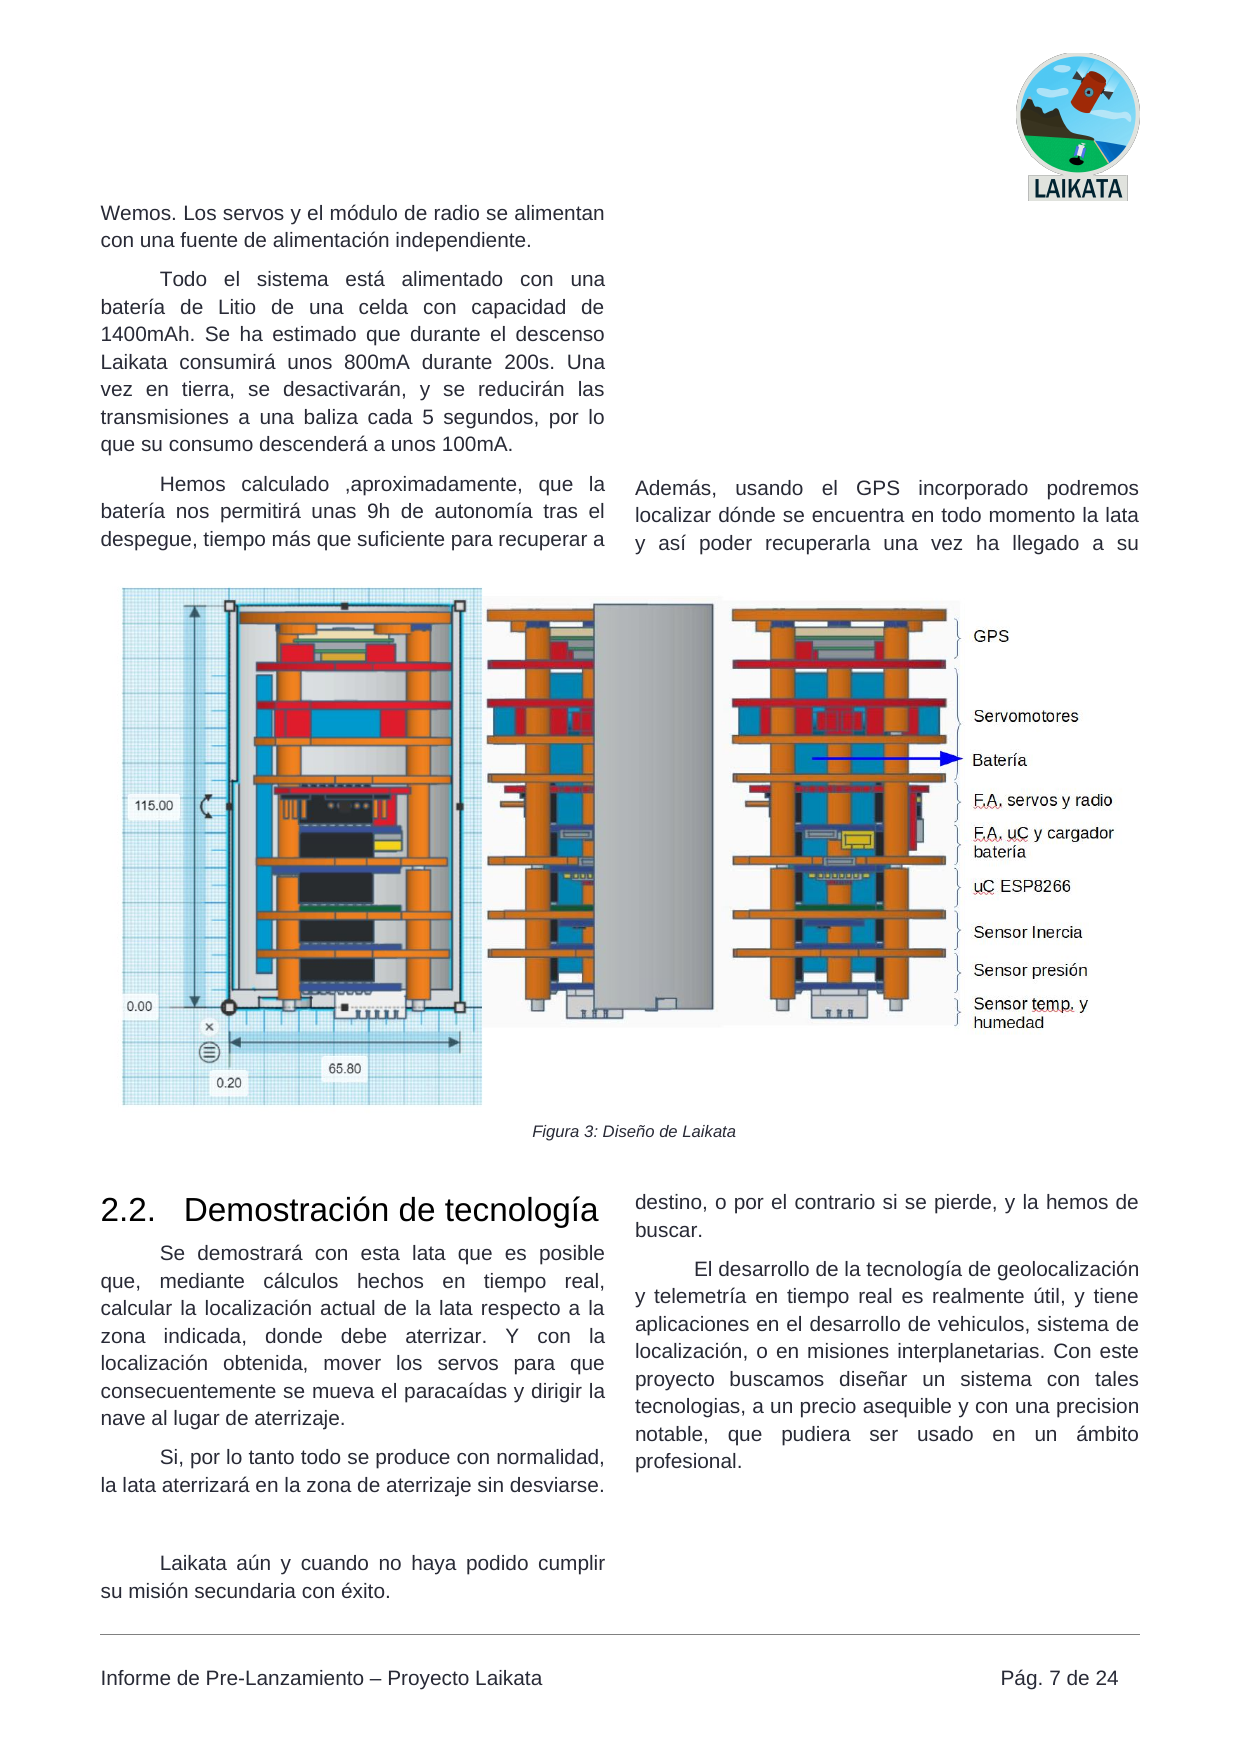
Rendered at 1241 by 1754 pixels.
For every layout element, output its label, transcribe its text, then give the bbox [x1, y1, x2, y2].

text destino, o por el contrario si se pierde, y la hemos de buscar. [635, 1161, 1140, 1241]
text Hemos calculado ,aproximadamente, que la batería nos permitirá unas 9h de autonomía tras el despegue, tiempo más que suficiente para recuperar a [100, 472, 605, 551]
picture [111, 575, 1131, 1119]
text Se demostrará con esta lata que es posible que, mediante cálculos hechos en tiempo real, calcular la localización actual de la lata respecto a la zona indicada, donde debe aterrizar. Y con la localización obtenida, mover los servos para que consecuentemente se mueva el paracaídas y dirigir la nave al lugar de aterrizaje. [100, 1241, 605, 1430]
text Laikata aún y cuando no haya podido cumplir su misión secundaria con éxito. [100, 1551, 605, 1603]
text Además, usando el GPS incorporado podremos localizar dónde se encuentra en todo momento la lata y así poder recuperarla una vez ha llegado a su [635, 475, 1140, 590]
text Wemos. Los servos y el módulo de radio se alimentan con una fuente de alimentación independiente. [100, 201, 605, 252]
picture [1016, 53, 1140, 201]
text [112, 1141, 1156, 1161]
text El desarrollo de la tecnología de geolocalización y telemetría en tiempo real es realmente útil, y tiene aplicaciones en el desarrollo de vehiculos, sistema de localización, o en misiones interplanetarias. Con este proyecto buscamos diseñar un sistema con tales tecnologias, a un precio asequible y con una precision notable, que pudiera ser usado en un ámbito profesional. [635, 1257, 1140, 1473]
subtitle 2.2. Demostración de tecnología [100, 592, 605, 1228]
text Todo el sistema está alimentado con una batería de Litio de una celda con capacidad de 1400mAh. Se ha estimado que durante el descenso Laikata consumirá unos 800mA durante 200s. Una vez en tierra, se desactivarán, y se reducirán las transmisiones a una baliza cada 5 segundos, por lo que su consumo descenderá a unos 100mA. [100, 267, 605, 456]
text Figura 3: Diseño de Laikata [112, 590, 1156, 1141]
text Si, por lo tanto todo se produce con normalidad, la lata aterrizará en la zona de aterrizaje sin desviarse. [100, 1445, 605, 1497]
